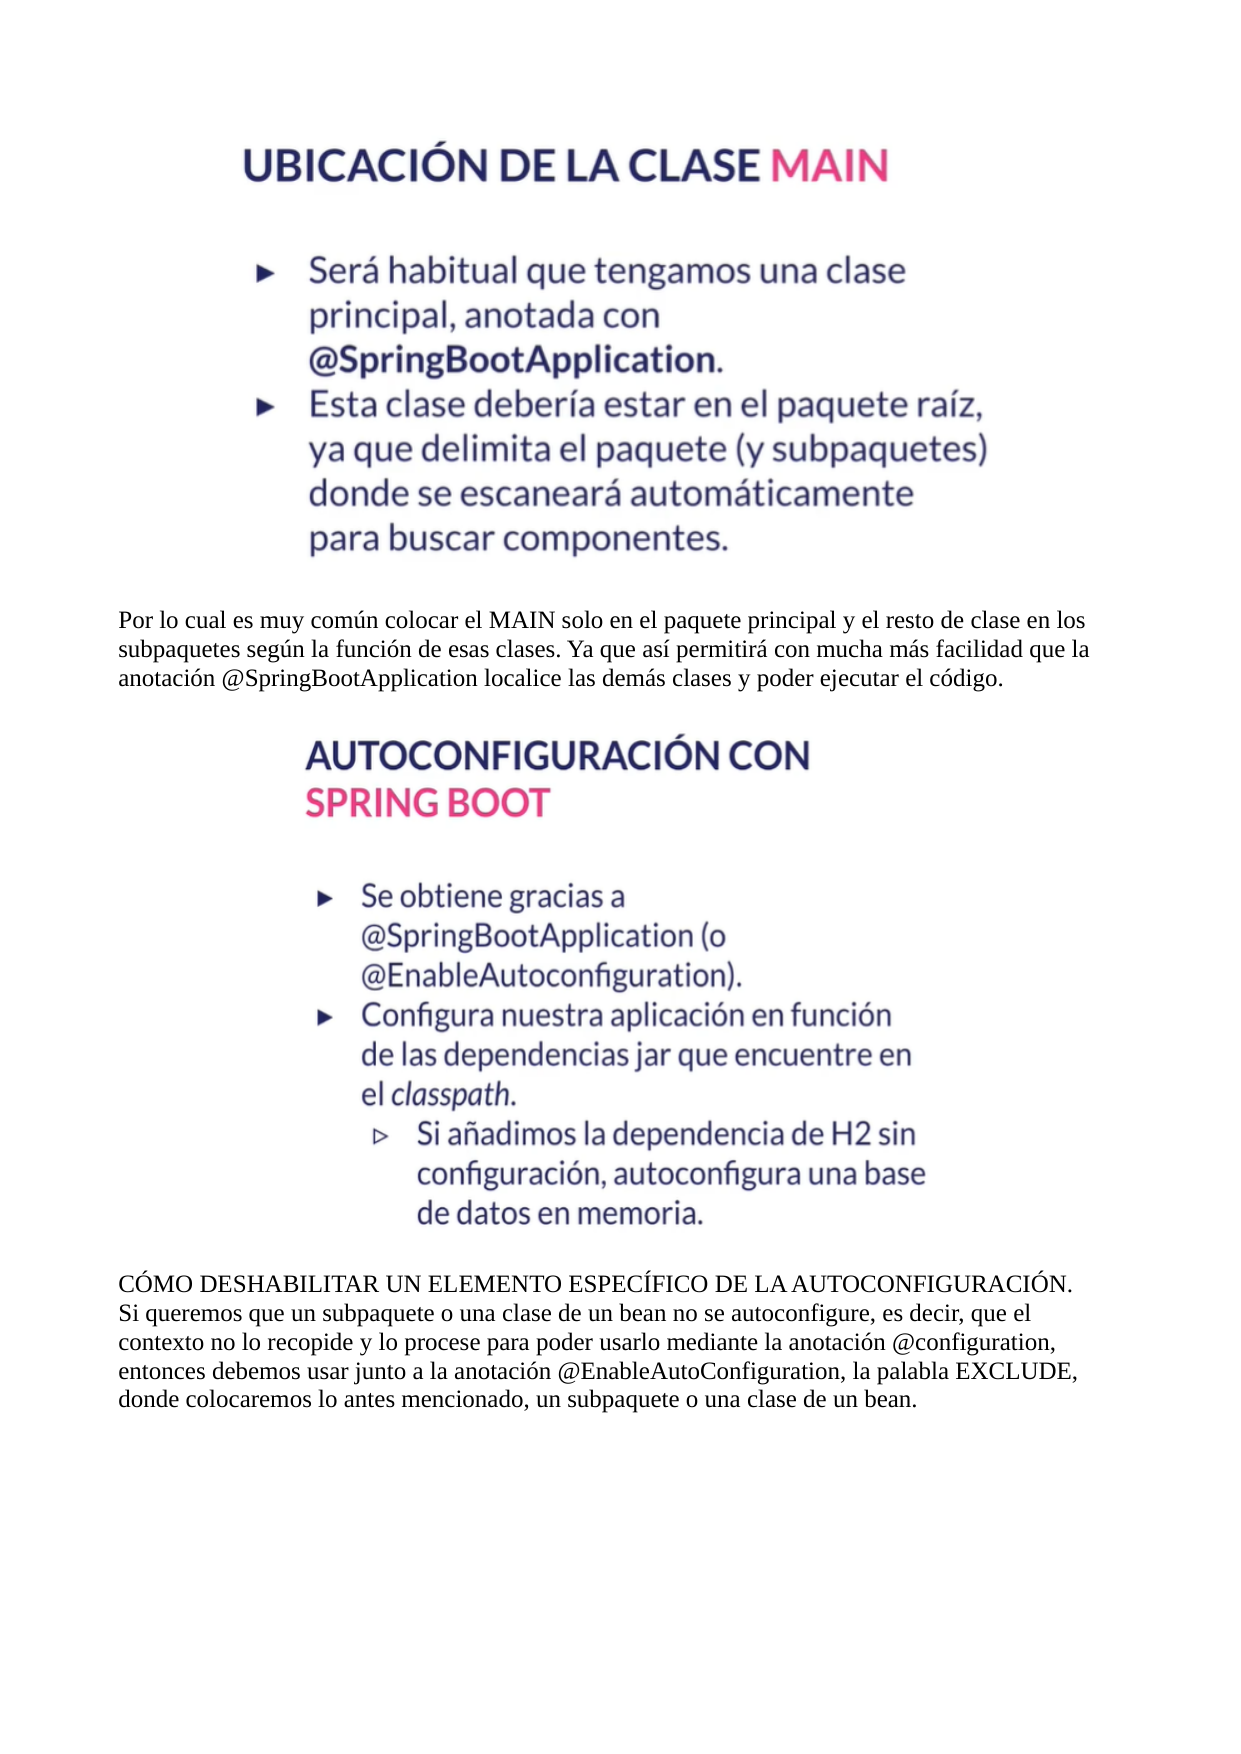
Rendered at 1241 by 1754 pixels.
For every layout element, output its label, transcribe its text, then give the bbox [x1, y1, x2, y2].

text Por lo cual es muy común colocar el MAIN solo en el paquete principal y el resto de clase en los subpaquetes según la función de esas clases. Ya que así permitirá con mucha más facilidad que la anotación @SpringBootApplication localice las demás clases y poder ejecutar el código. [118, 606, 1122, 692]
text Si queremos que un subpaquete o una clase de un bean no se autoconfigure, es decir, que el contexto no lo recopide y lo procese para poder usarlo mediante la anotación @configuration, entonces debemos usar junto a la anotación @EnableAutoConfiguration, la palabla EXCLUDE, donde colocaremos lo antes mencionado, un subpaquete o una clase de un bean. [118, 1298, 1122, 1413]
text CÓMO DESHABILITAR UN ELEMENTO ESPECÍFICO DE LA AUTOCONFIGURACIÓN. [118, 1185, 1122, 1298]
